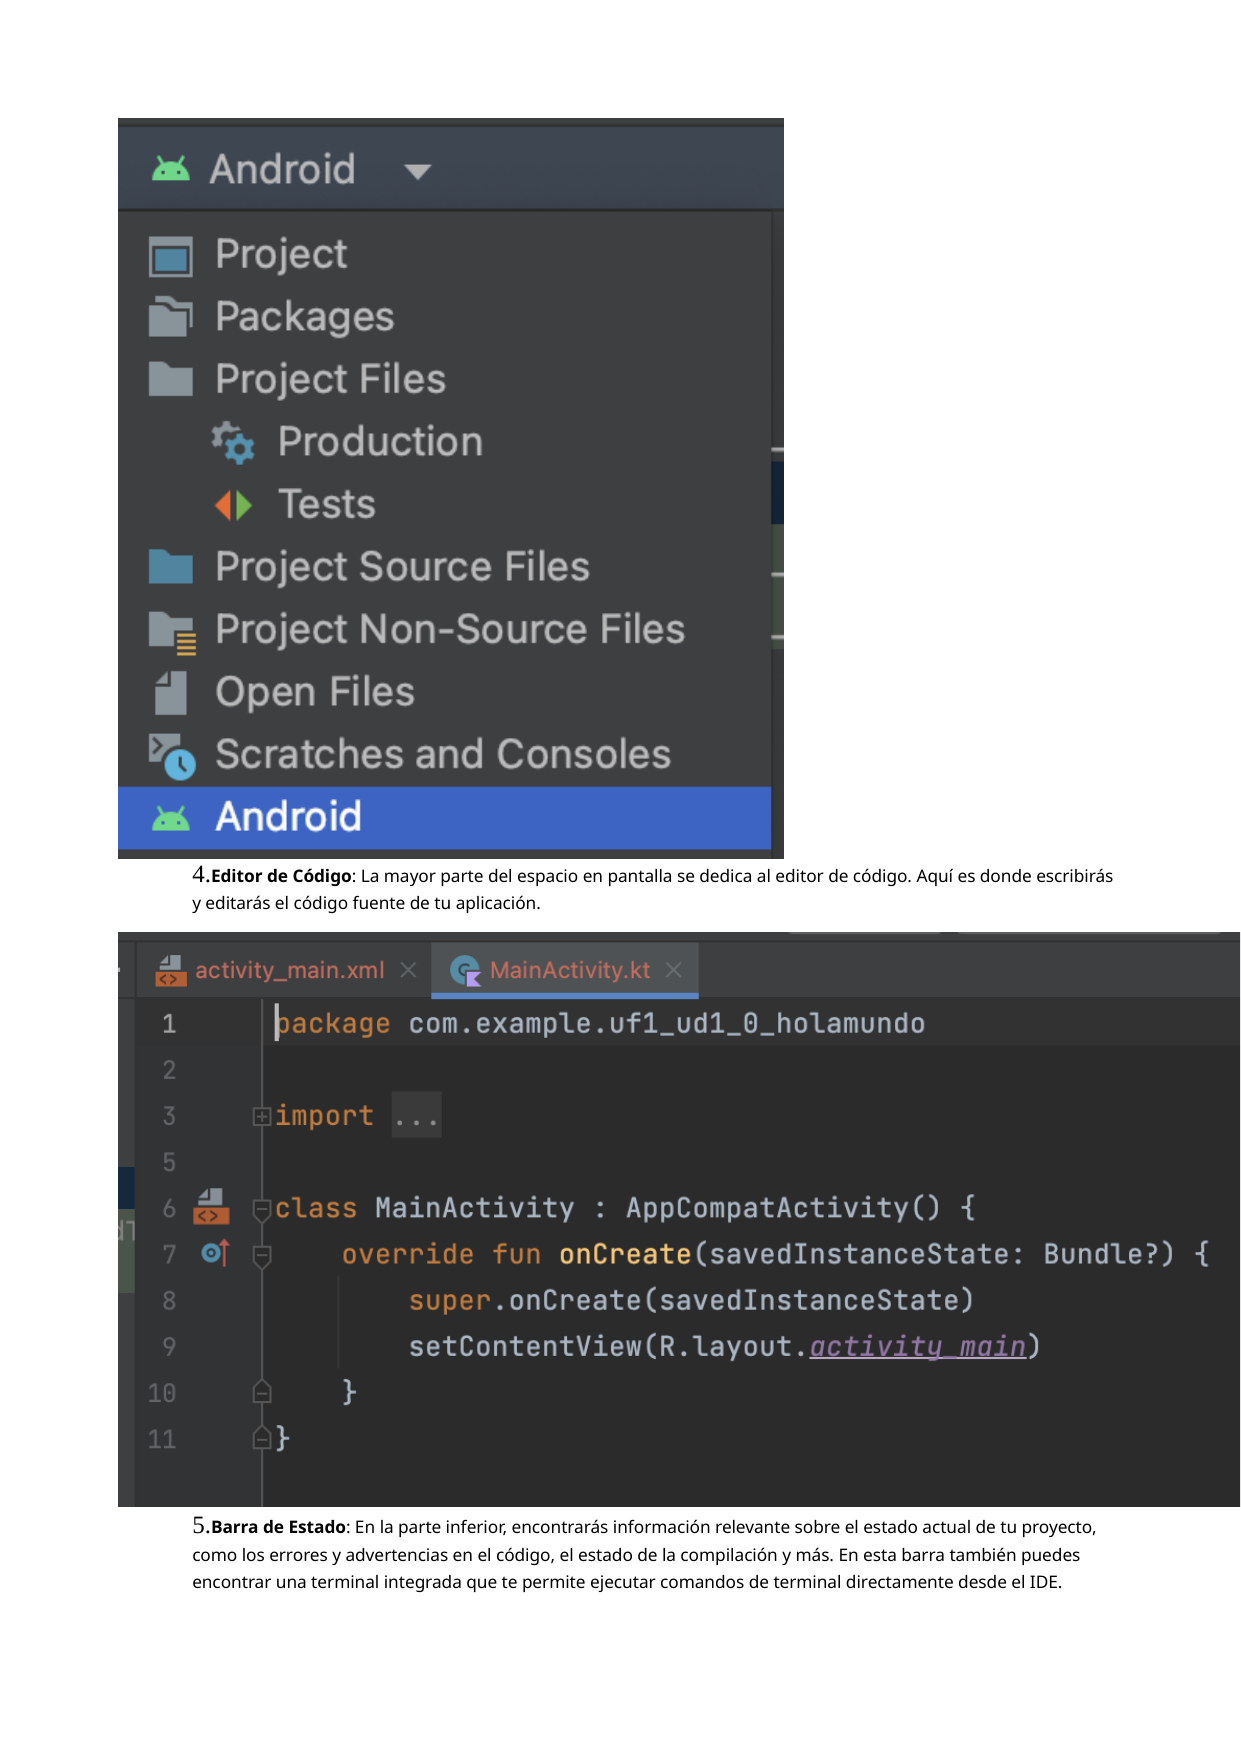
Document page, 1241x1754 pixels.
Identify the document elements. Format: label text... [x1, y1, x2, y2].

list Editor de Código: La mayor parte del espacio en pantalla se dedica al editor de código. Aquí es donde escribirás y editarás el código fuente de tu aplicación. [118, 859, 1122, 914]
picture [118, 118, 784, 859]
list Barra de Estado: En la parte inferior, encontrarás información relevante sobre el estado actual de tu proyecto, como los errores y advertencias en el código, el estado de la compilación y más. En esta barra también puedes encontrar una terminal integrada que te permite ejecutar comandos de terminal directamente desde el IDE. [118, 1511, 1122, 1593]
picture [118, 932, 1241, 1507]
